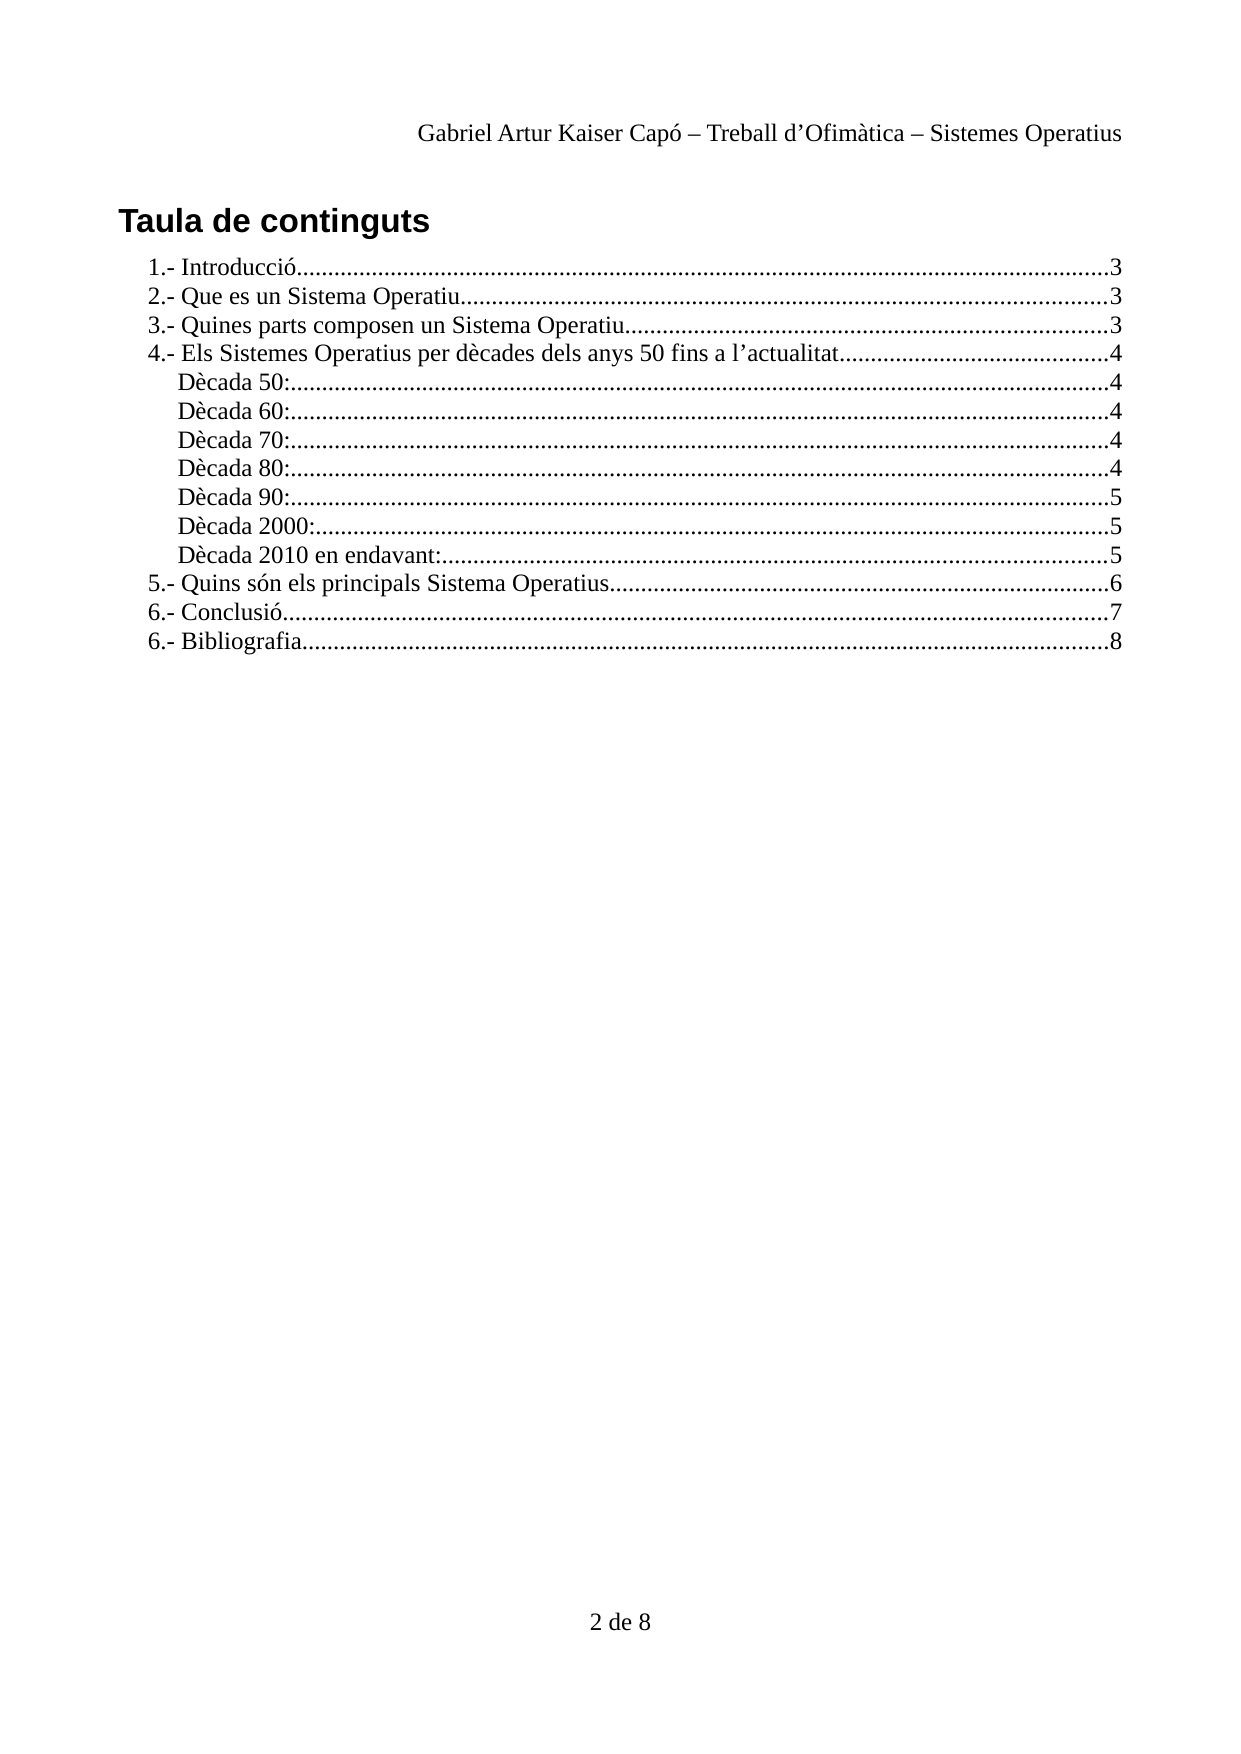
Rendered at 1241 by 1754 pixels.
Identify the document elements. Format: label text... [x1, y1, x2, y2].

text Dècada 60: 4 [177, 396, 1122, 425]
text Dècada 80: 4 [177, 453, 1122, 482]
text 5.- Quins són els principals Sistema Operatius 6 [148, 568, 1122, 597]
text Dècada 2010 en endavant: 5 [177, 540, 1122, 568]
text Dècada 50: 4 [177, 367, 1122, 396]
text Dècada 2000: 5 [177, 511, 1122, 540]
text 3.- Quines parts composen un Sistema Operatiu 3 [148, 310, 1122, 338]
text 6.- Conclusió 7 [148, 597, 1122, 626]
subtitle Taula de continguts [118, 201, 1122, 240]
text Dècada 70: 4 [177, 425, 1122, 453]
text 1.- Introducció 3 [148, 252, 1122, 281]
text Dècada 90: 5 [177, 482, 1122, 511]
text 6.- Bibliografia 8 [148, 626, 1122, 655]
text 4.- Els Sistemes Operatius per dècades dels anys 50 fins a l’actualitat 4 [148, 338, 1122, 367]
text 2.- Que es un Sistema Operatiu 3 [148, 281, 1122, 310]
